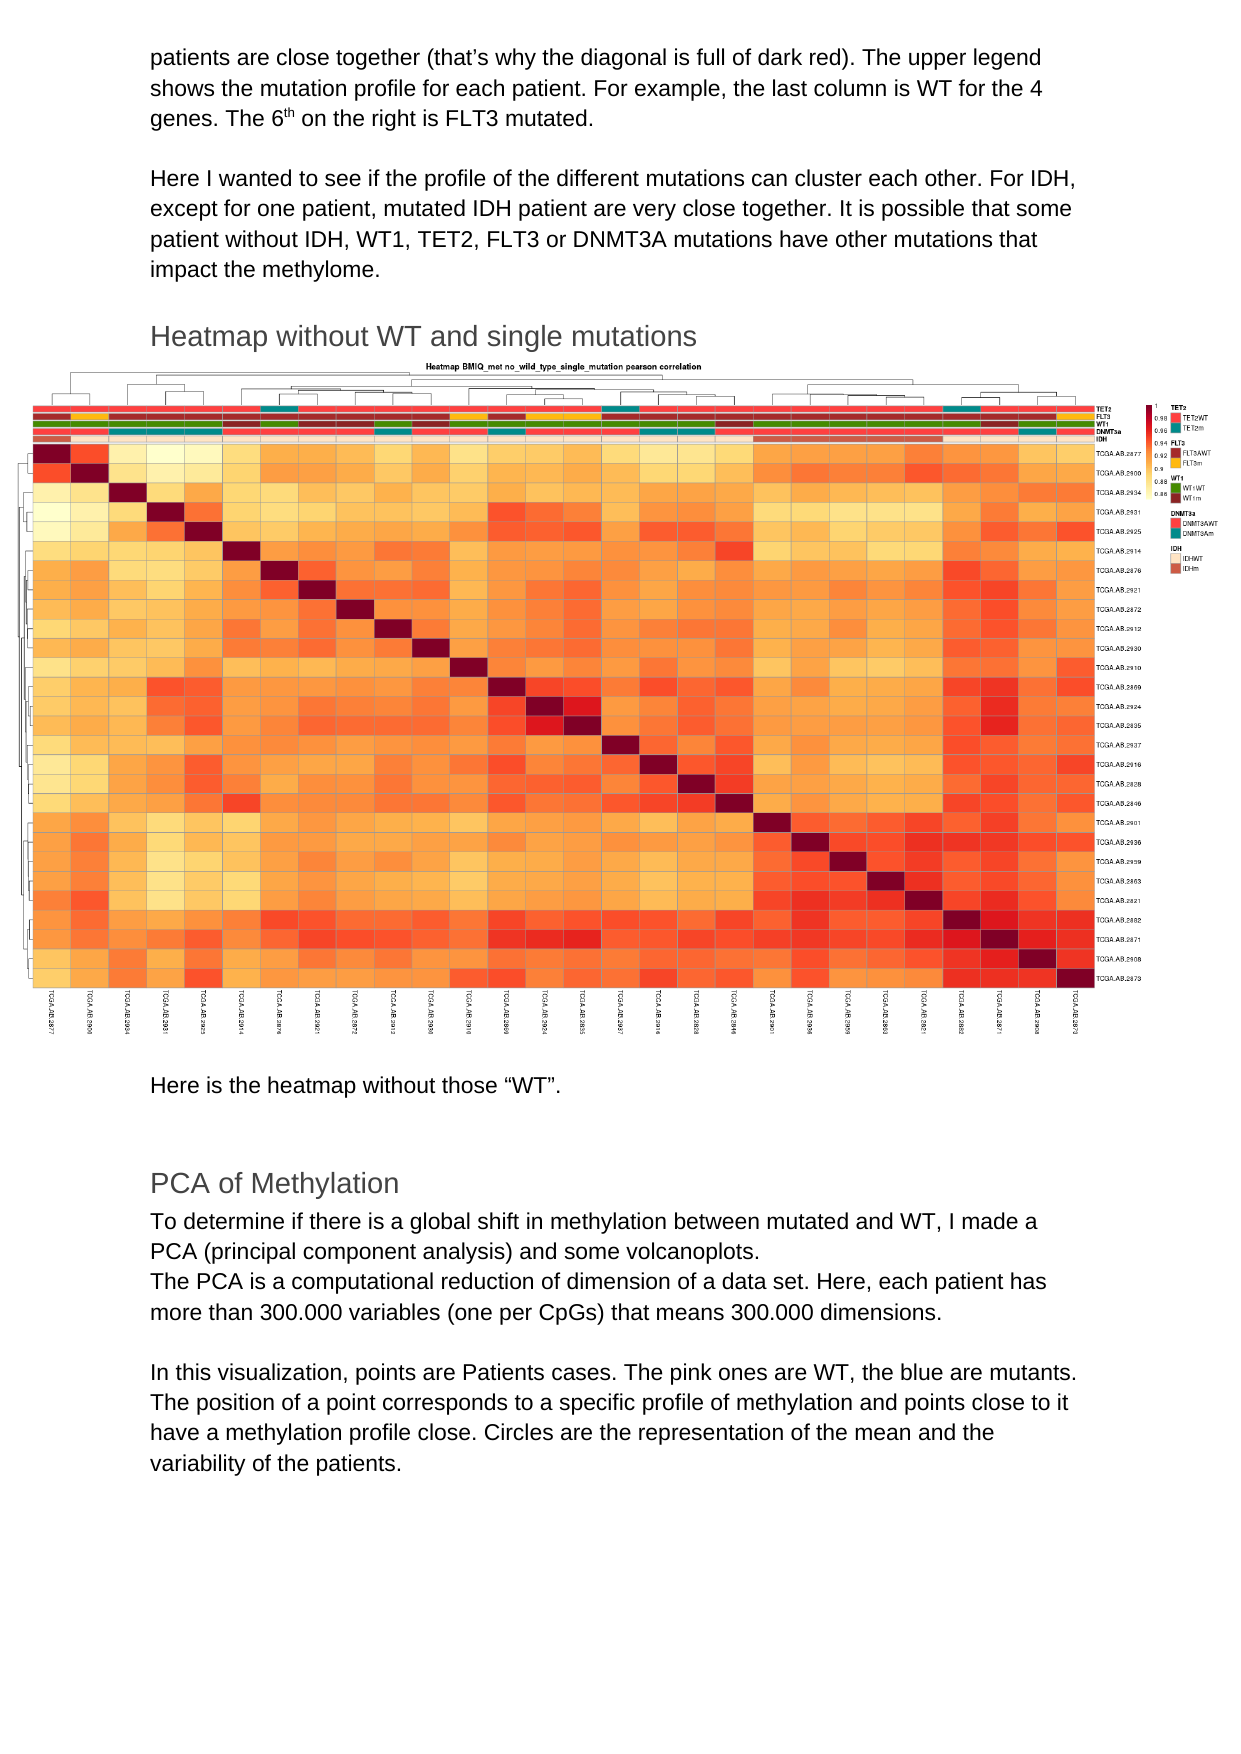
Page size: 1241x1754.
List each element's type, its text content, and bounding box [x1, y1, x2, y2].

text The PCA is a computational reduction of dimension of a data set. Here, each patient has more than 300.000 variables (one per CpGs) that means 300.000 dimensions. [150, 1268, 1090, 1325]
text In this visualization, points are Patients cases. The pink ones are WT, the blue are mutants. [150, 1359, 1090, 1385]
picture [17, 361, 1220, 1039]
text To determine if there is a global shift in methylation between mutated and WT, I made a PCA (principal component analysis) and some volcanoplots. [150, 1208, 1090, 1264]
text Here I wanted to see if the profile of the different mutations can cluster each other. For IDH, except for one patient, mutated IDH patient are very close together. It is possible that some patient without IDH, WT1, TET2, FLT3 or DNMT3A mutations have other mutations that impact the methylome. [150, 165, 1090, 282]
subtitle PCA of Methylation [150, 1166, 1090, 1199]
subtitle Heatmap without WT and single mutations [150, 319, 1090, 353]
text Here is the heatmap without those “WT”. [150, 1072, 1090, 1099]
text The position of a point corresponds to a specific profile of methylation and points close to it have a methylation profile close. Circles are the representation of the mean and the variability of the patients. [150, 1389, 1090, 1476]
text patients are close together (that’s why the diagonal is full of dark red). The upper legend shows the mutation profile for each patient. For example, the last column is WT for the 4 genes. The 6th on the right is FLT3 mutated. [150, 44, 1090, 131]
